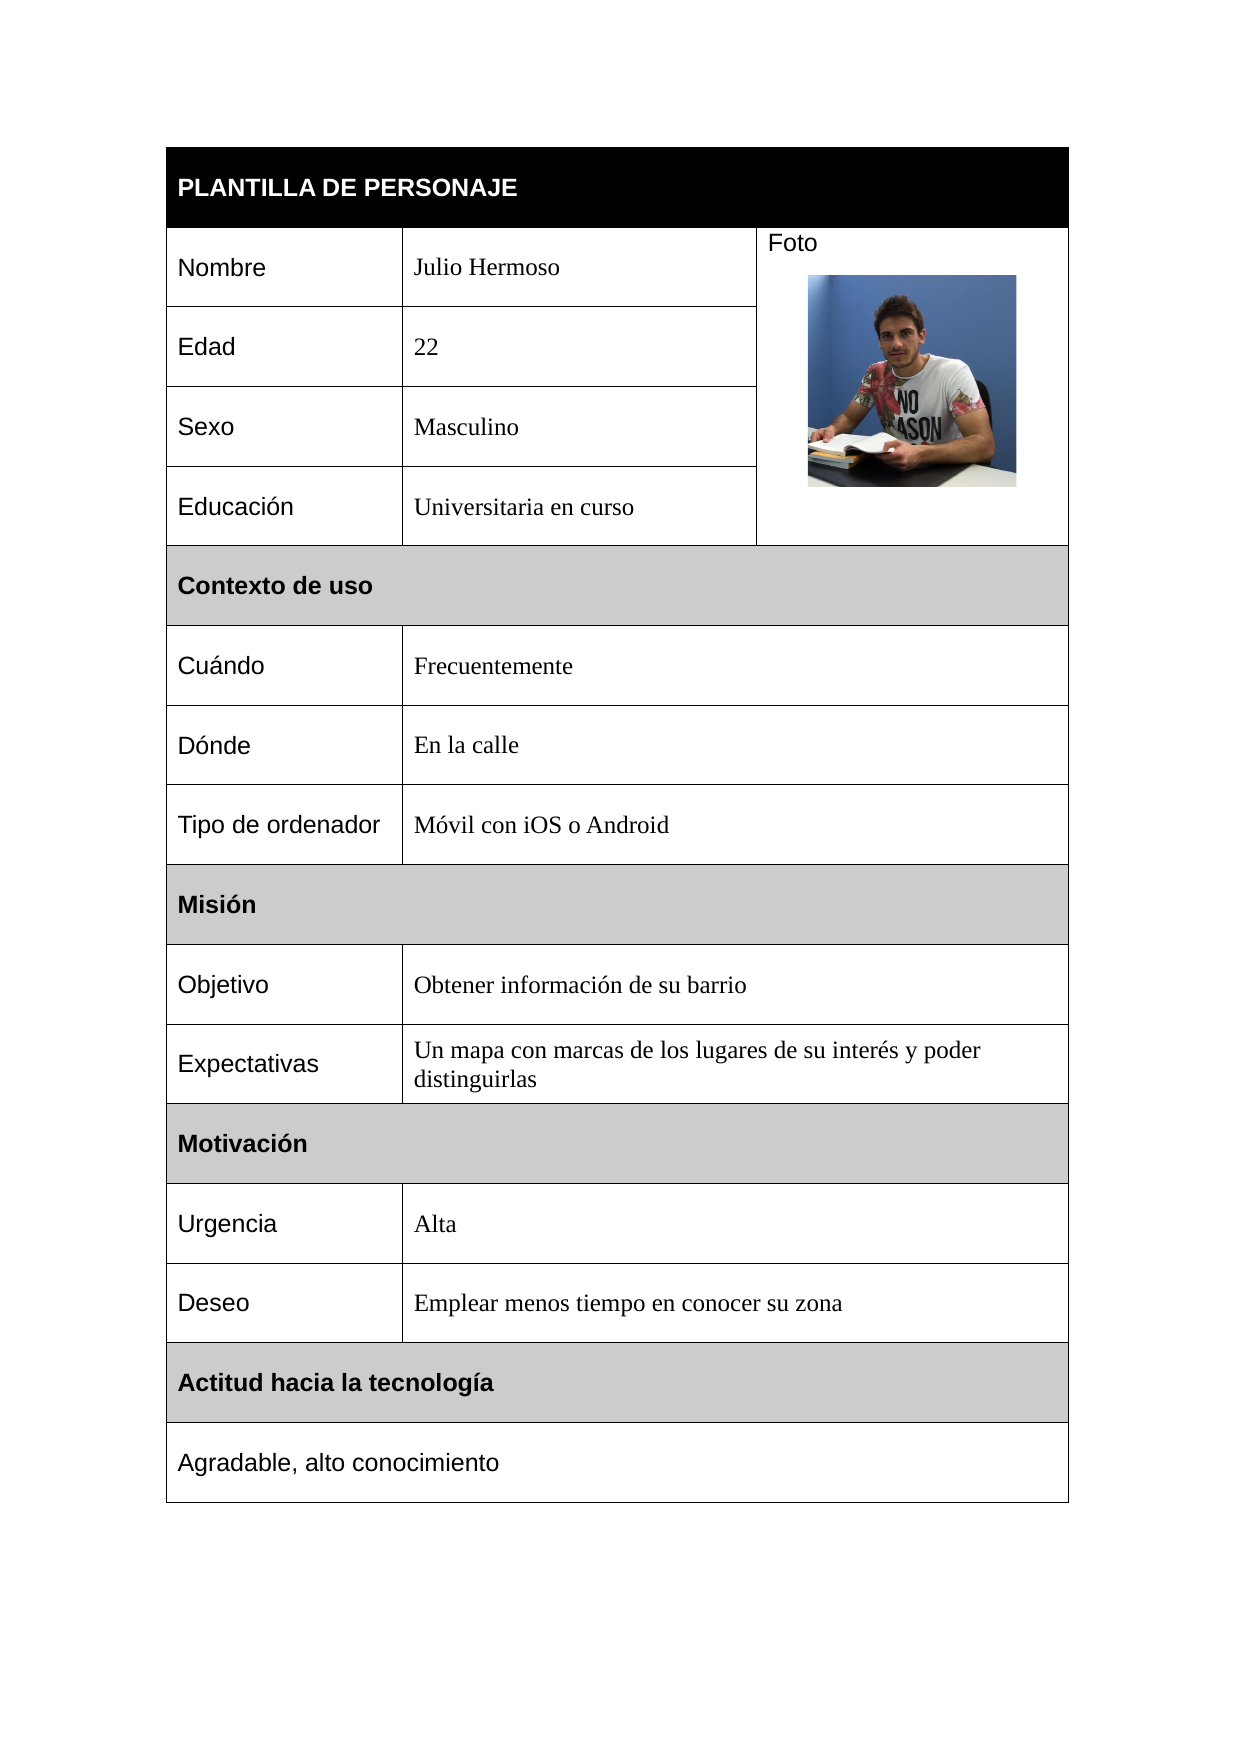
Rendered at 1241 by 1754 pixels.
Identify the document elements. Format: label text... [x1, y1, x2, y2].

table_cell Agradable, alto conocimiento [167, 1423, 1068, 1502]
table_cell Motivación [167, 1104, 1068, 1183]
table_cell Un mapa con marcas de los lugares de su interés y poder distinguirlas [403, 1025, 1068, 1103]
table_cell En la calle [403, 706, 1068, 784]
table_cell Julio Hermoso [403, 228, 756, 306]
picture [807, 275, 1017, 487]
table_cell Móvil con iOS o Android [403, 785, 1068, 864]
table_cell Urgencia [167, 1184, 402, 1262]
table_cell Sexo [167, 387, 402, 466]
table_cell Deseo [167, 1264, 402, 1342]
table_cell Frecuentemente [403, 626, 1068, 705]
table_cell Emplear menos tiempo en conocer su zona [403, 1264, 1068, 1342]
table_cell Objetivo [167, 945, 402, 1023]
table_cell Universitaria en curso [403, 467, 756, 545]
table_cell Obtener información de su barrio [403, 945, 1068, 1023]
table_cell Foto [757, 228, 1068, 545]
table_cell Tipo de ordenador [167, 785, 402, 864]
table_cell Educación [167, 467, 402, 545]
table_cell Contexto de uso [167, 546, 1068, 625]
table_cell Cuándo [167, 626, 402, 705]
table_header PLANTILLA DE PERSONAJE [167, 148, 1068, 227]
table_cell Actitud hacia la tecnología [167, 1343, 1068, 1422]
table_cell Edad [167, 307, 402, 386]
table_cell Alta [403, 1184, 1068, 1262]
table_cell Dónde [167, 706, 402, 784]
table_cell 22 [403, 307, 756, 386]
table_cell Expectativas [167, 1025, 402, 1103]
table_cell Nombre [167, 228, 402, 306]
table_cell Misión [167, 865, 1068, 944]
table_cell Masculino [403, 387, 756, 466]
